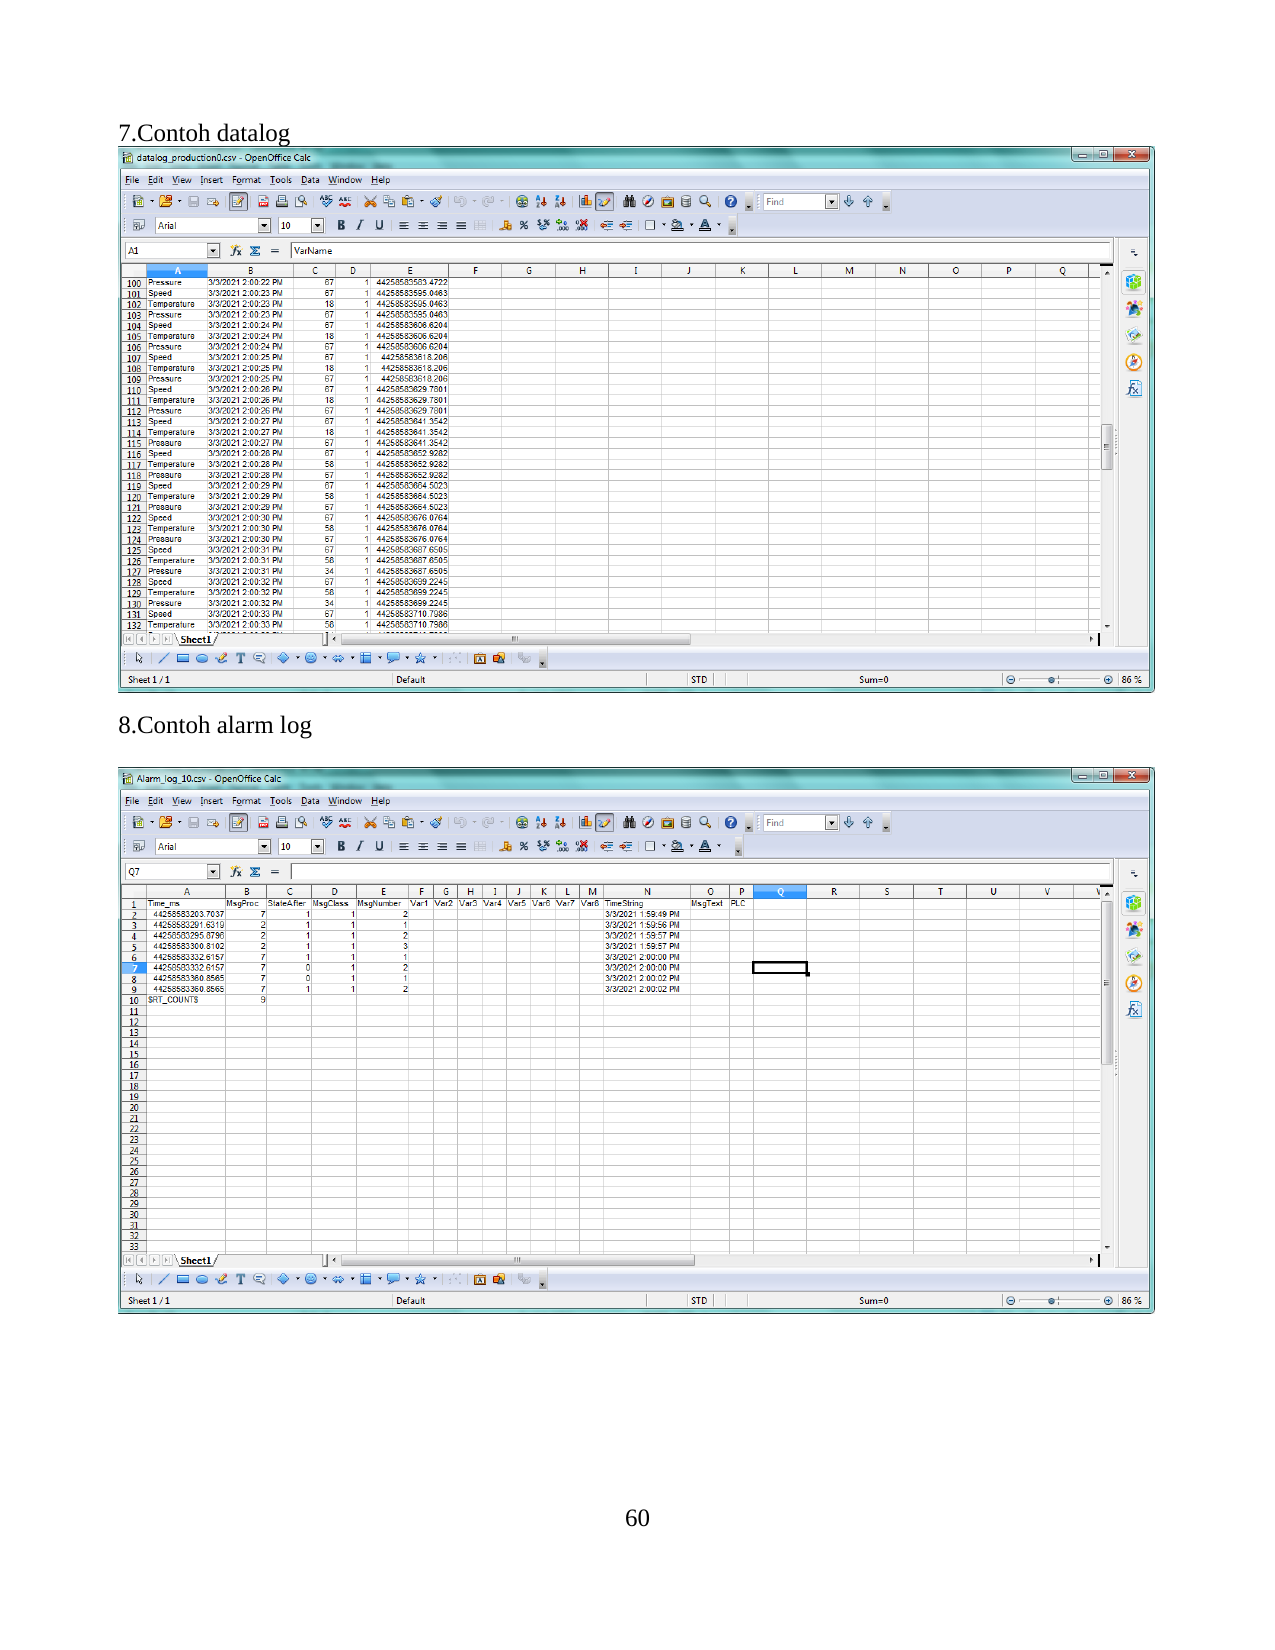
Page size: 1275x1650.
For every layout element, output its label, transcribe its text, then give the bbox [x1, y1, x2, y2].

picture [118, 146, 1157, 711]
text 8.Contoh alarm log [118, 711, 1157, 739]
text 7.Contoh datalog [118, 118, 1157, 146]
picture [118, 767, 1157, 1332]
